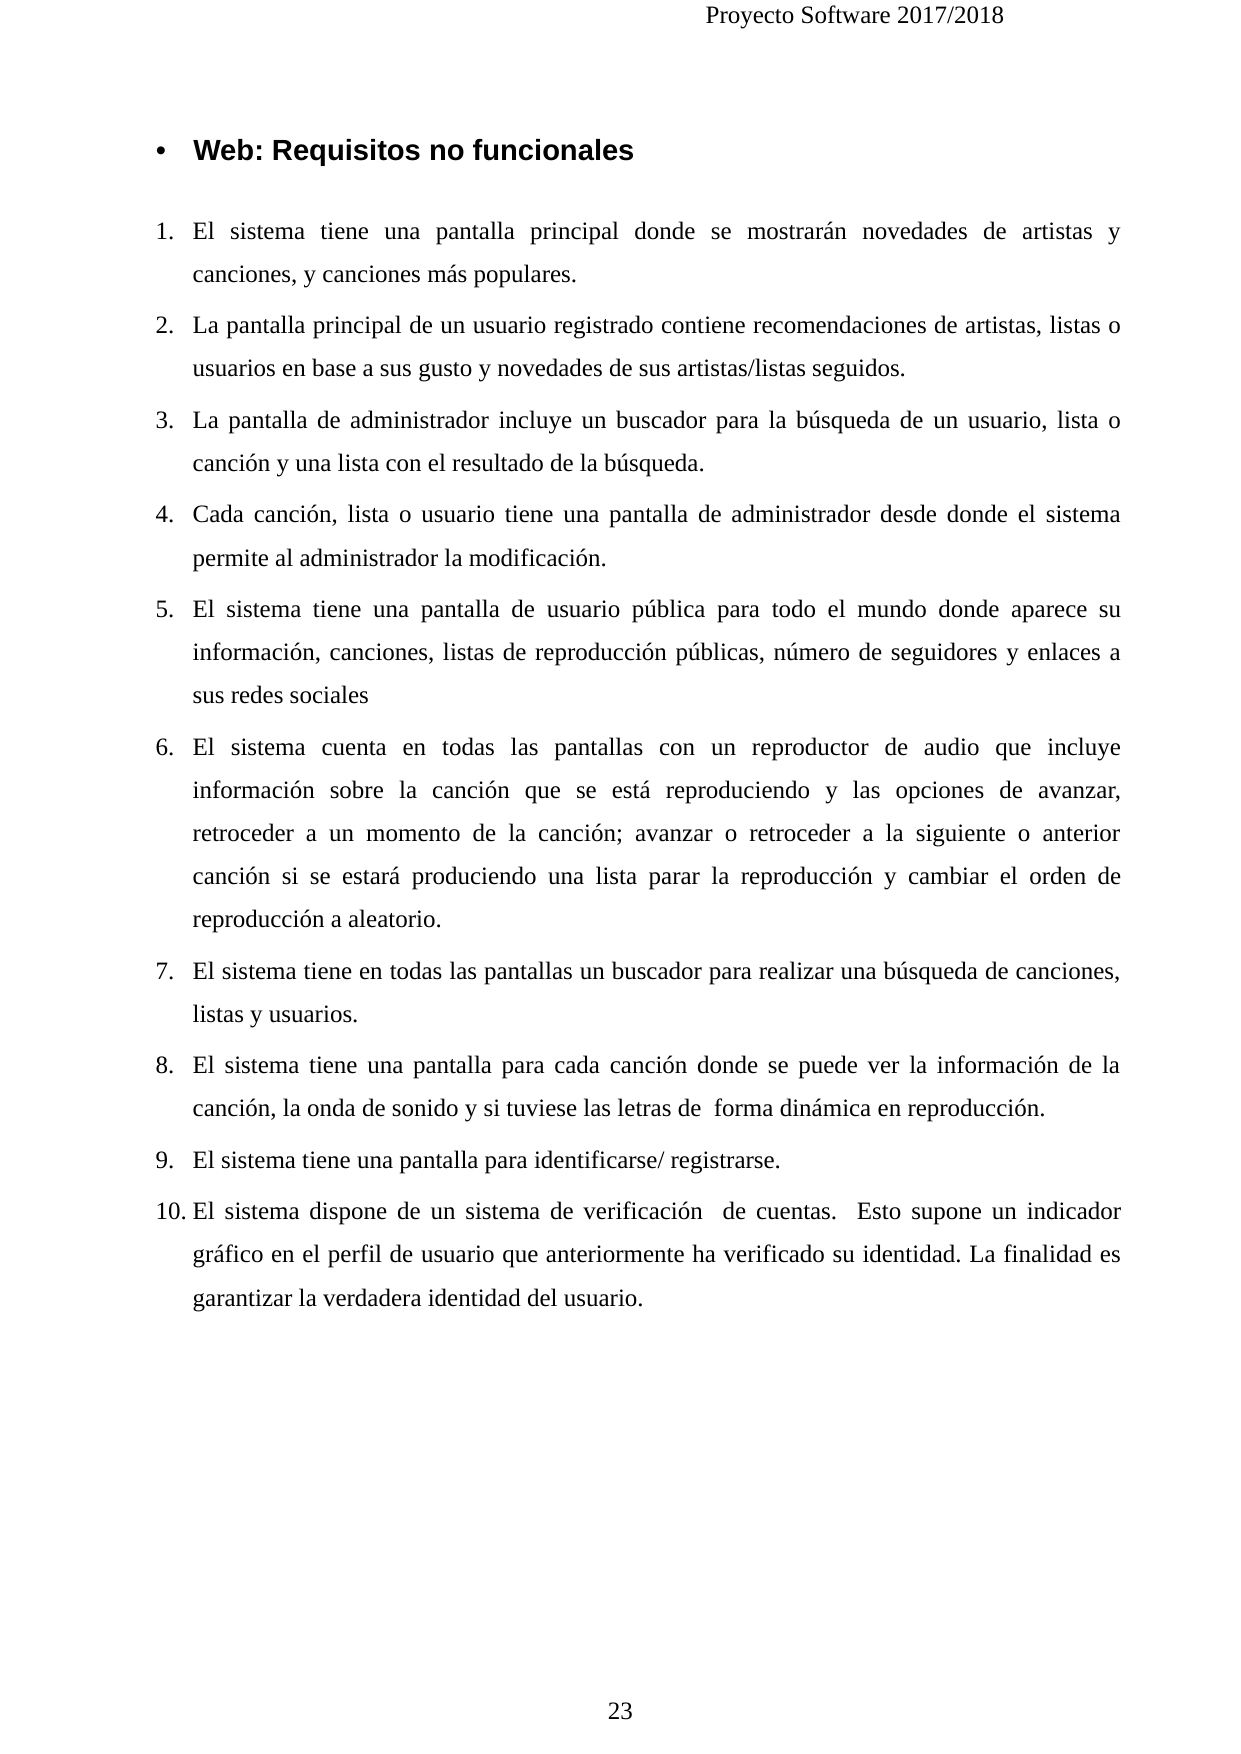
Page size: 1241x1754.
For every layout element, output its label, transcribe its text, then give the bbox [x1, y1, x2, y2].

subtitle Web: Requisitos no funcionales [156, 133, 1122, 166]
list El sistema tiene una pantalla de usuario pública para todo el mundo donde aparece su información, canciones, listas de reproducción públicas, número de seguidores y enlaces a sus redes sociales [155, 594, 1122, 709]
list El sistema cuenta en todas las pantallas con un reproductor de audio que incluye información sobre la canción que se está reproduciendo y las opciones de avanzar, retroceder a un momento de la canción; avanzar o retroceder a la siguiente o anterior canción si se estará produciendo una lista parar la reproducción y cambiar el orden de reproducción a aleatorio. [155, 732, 1122, 933]
list La pantalla de administrador incluye un buscador para la búsqueda de un usuario, lista o canción y una lista con el resultado de la búsqueda. [155, 405, 1122, 477]
list El sistema tiene una pantalla principal donde se mostrarán novedades de artistas y canciones, y canciones más populares. [155, 216, 1122, 288]
list Cada canción, lista o usuario tiene una pantalla de administrador desde donde el sistema permite al administrador la modificación. [155, 499, 1122, 571]
list El sistema tiene en todas las pantallas un buscador para realizar una búsqueda de canciones, listas y usuarios. [155, 956, 1122, 1028]
list La pantalla principal de un usuario registrado contiene recomendaciones de artistas, listas o usuarios en base a sus gusto y novedades de sus artistas/listas seguidos. [155, 310, 1122, 382]
list El sistema tiene una pantalla para cada canción donde se puede ver la información de la canción, la onda de sonido y si tuviese las letras de forma dinámica en reproducción. [155, 1050, 1122, 1122]
list El sistema tiene una pantalla para identificarse/ registrarse. [155, 1145, 1122, 1174]
list El sistema dispone de un sistema de verificación de cuentas. Esto supone un indicador gráfico en el perfil de usuario que anteriormente ha verificado su identidad. La finalidad es garantizar la verdadera identidad del usuario. [155, 1196, 1122, 1311]
